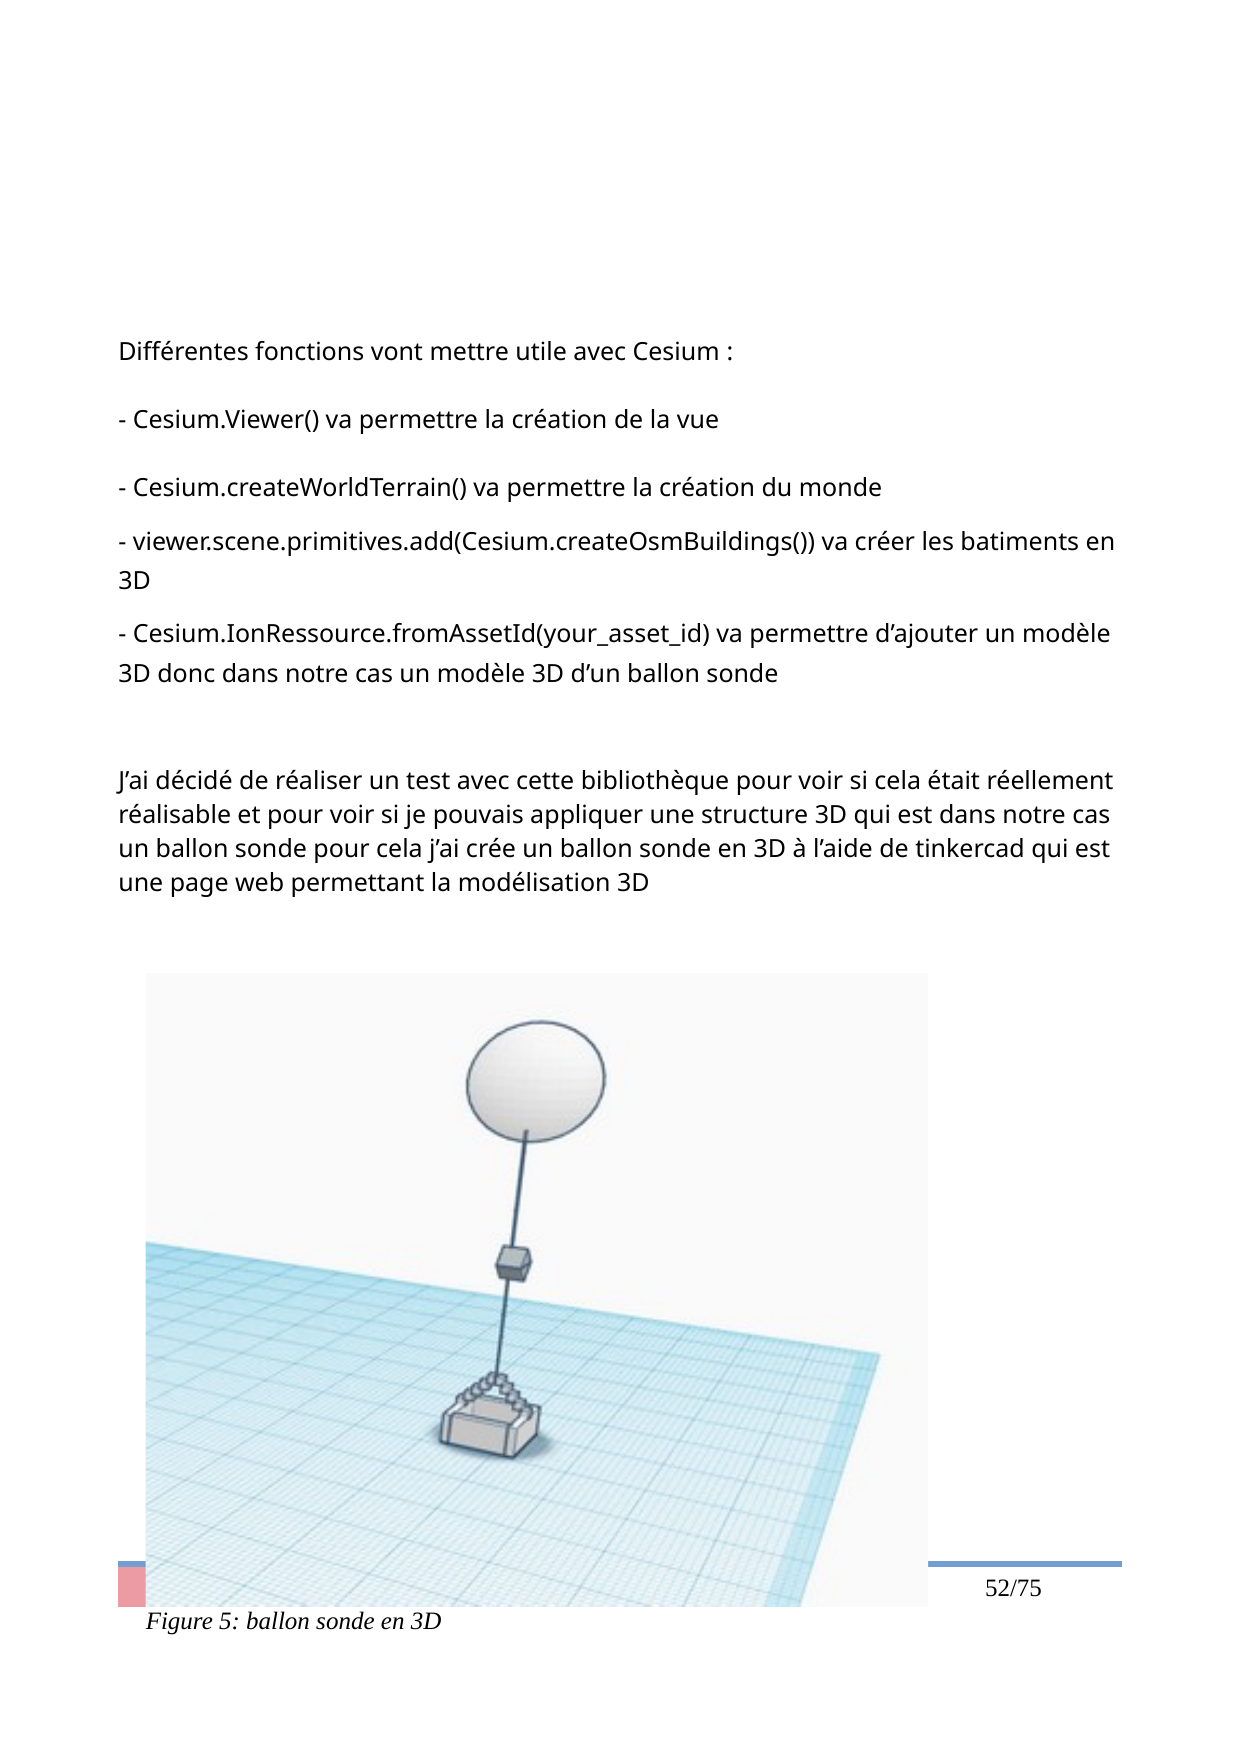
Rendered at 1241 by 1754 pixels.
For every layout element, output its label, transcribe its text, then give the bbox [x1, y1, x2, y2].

text - viewer.scene.primitives.add(Cesium.createOsmBuildings()) va créer les batiments en 3D [118, 523, 1122, 596]
text Différentes fonctions vont mettre utile avec Cesium : [118, 333, 1122, 367]
text - Cesium.createWorldTerrain() va permettre la création du monde [118, 469, 1122, 503]
text Figure 5: ballon sonde en 3D [146, 1607, 928, 1635]
text - Cesium.IonRessource.fromAssetId(your_asset_id) va permettre d’ajouter un modèle 3D donc dans notre cas un modèle 3D d’un ballon sonde [118, 616, 1122, 689]
picture [145, 973, 929, 1607]
text J’ai décidé de réaliser un test avec cette bibliothèque pour voir si cela était réellement réalisable et pour voir si je pouvais appliquer une structure 3D qui est dans notre cas un ballon sonde pour cela j’ai crée un ballon sonde en 3D à l’aide de tinkercad qui est une page web permettant la modélisation 3D [118, 763, 1122, 899]
text - Cesium.Viewer() va permettre la création de la vue [118, 401, 1122, 435]
